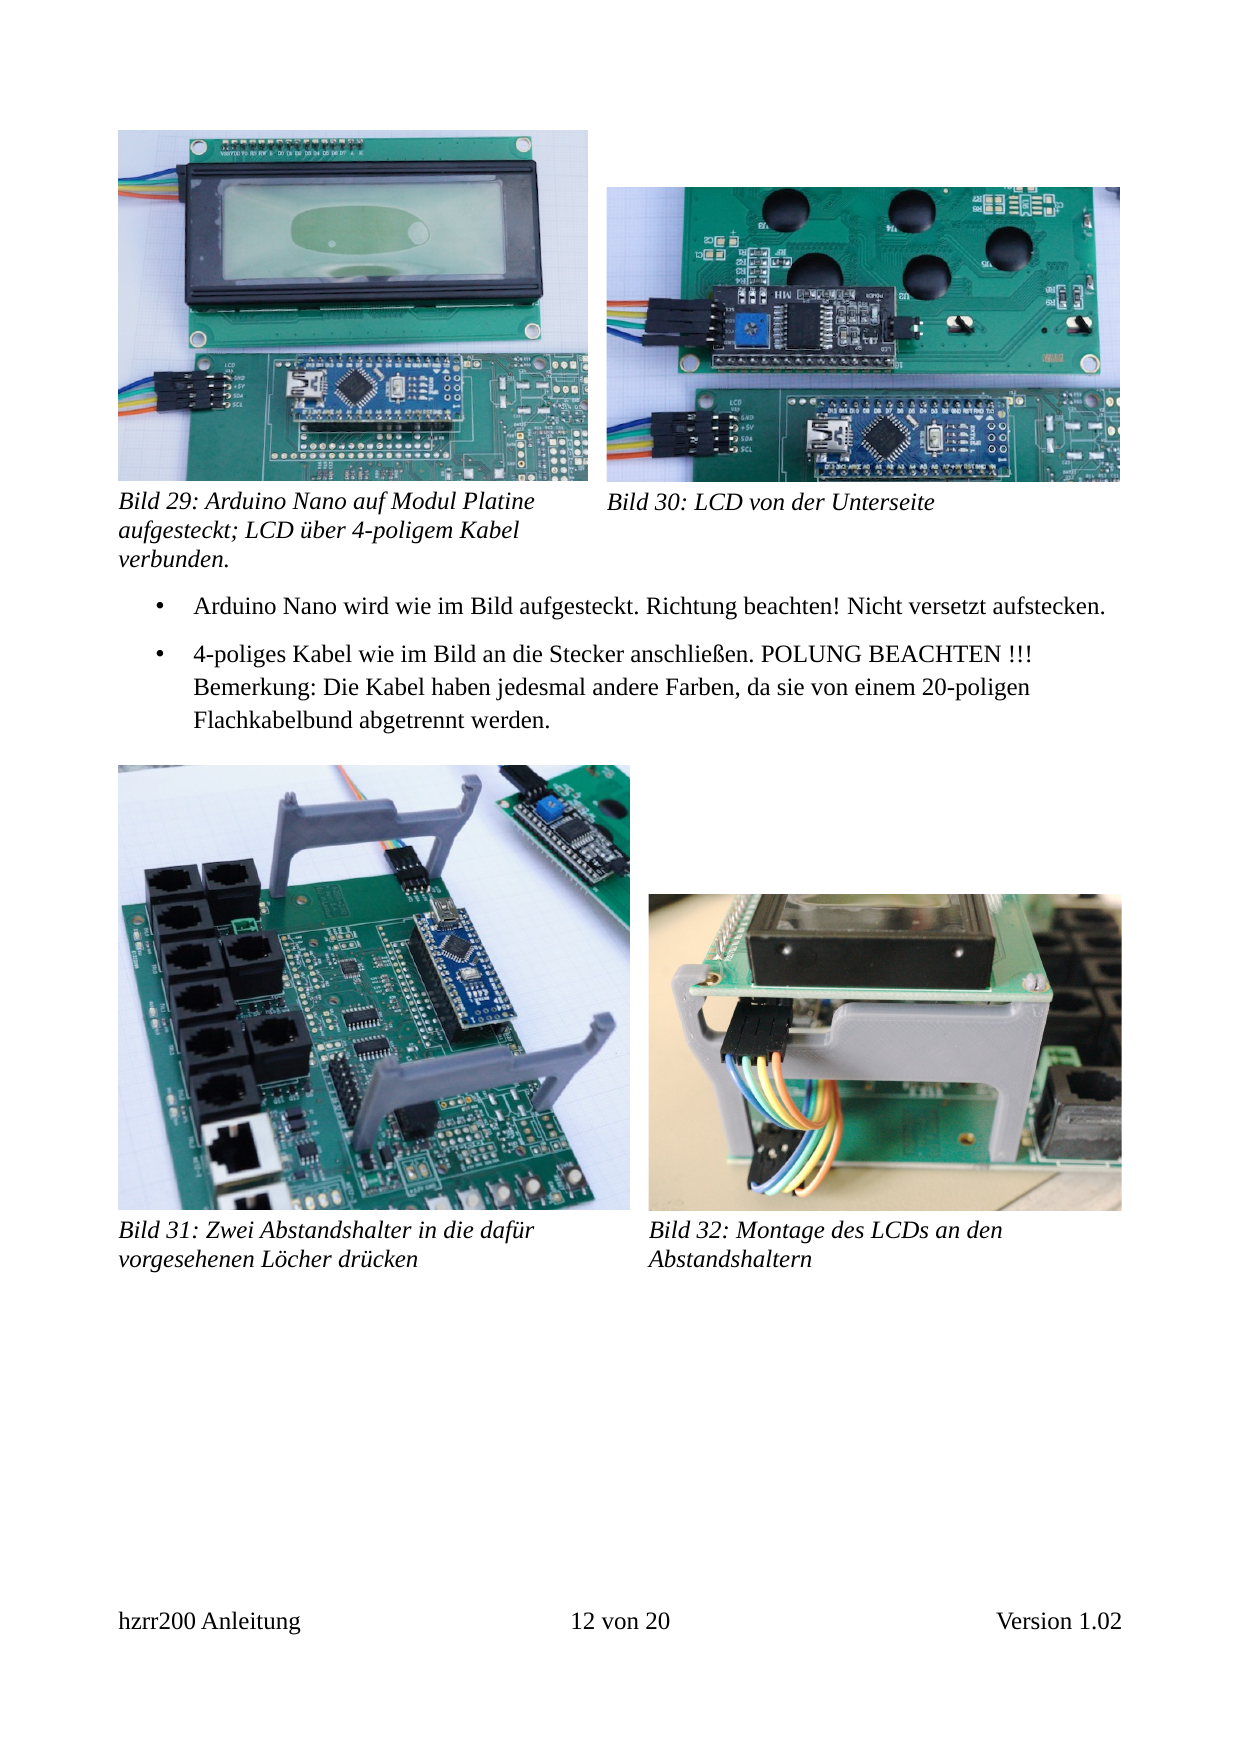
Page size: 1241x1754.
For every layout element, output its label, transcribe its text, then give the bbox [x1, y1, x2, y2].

picture [648, 894, 1122, 1211]
text Bild 29: Arduino Nano auf Modul Platine aufgesteckt; LCD über 4-poligem Kabel verbunden. [118, 481, 588, 572]
list Arduino Nano wird wie im Bild aufgesteckt. Richtung beachten! Nicht versetzt aufstecken. [156, 591, 1122, 620]
text Bild 32: Montage des LCDs an den Abstandshaltern [648, 1211, 1122, 1273]
text Bild 30: LCD von der Unterseite [607, 482, 1120, 515]
picture [118, 130, 588, 481]
picture [118, 765, 630, 1210]
list 4-poliges Kabel wie im Bild an die Stecker anschließen. POLUNG BEACHTEN !!! Bemerkung: Die Kabel haben jedesmal andere Farben, da sie von einem 20-poligen Flachkabelbund abgetrennt werden. [156, 639, 1122, 734]
picture [606, 187, 1120, 482]
text Bild 31: Zwei Abstandshalter in die dafür vorgesehenen Löcher drücken [118, 1210, 630, 1272]
